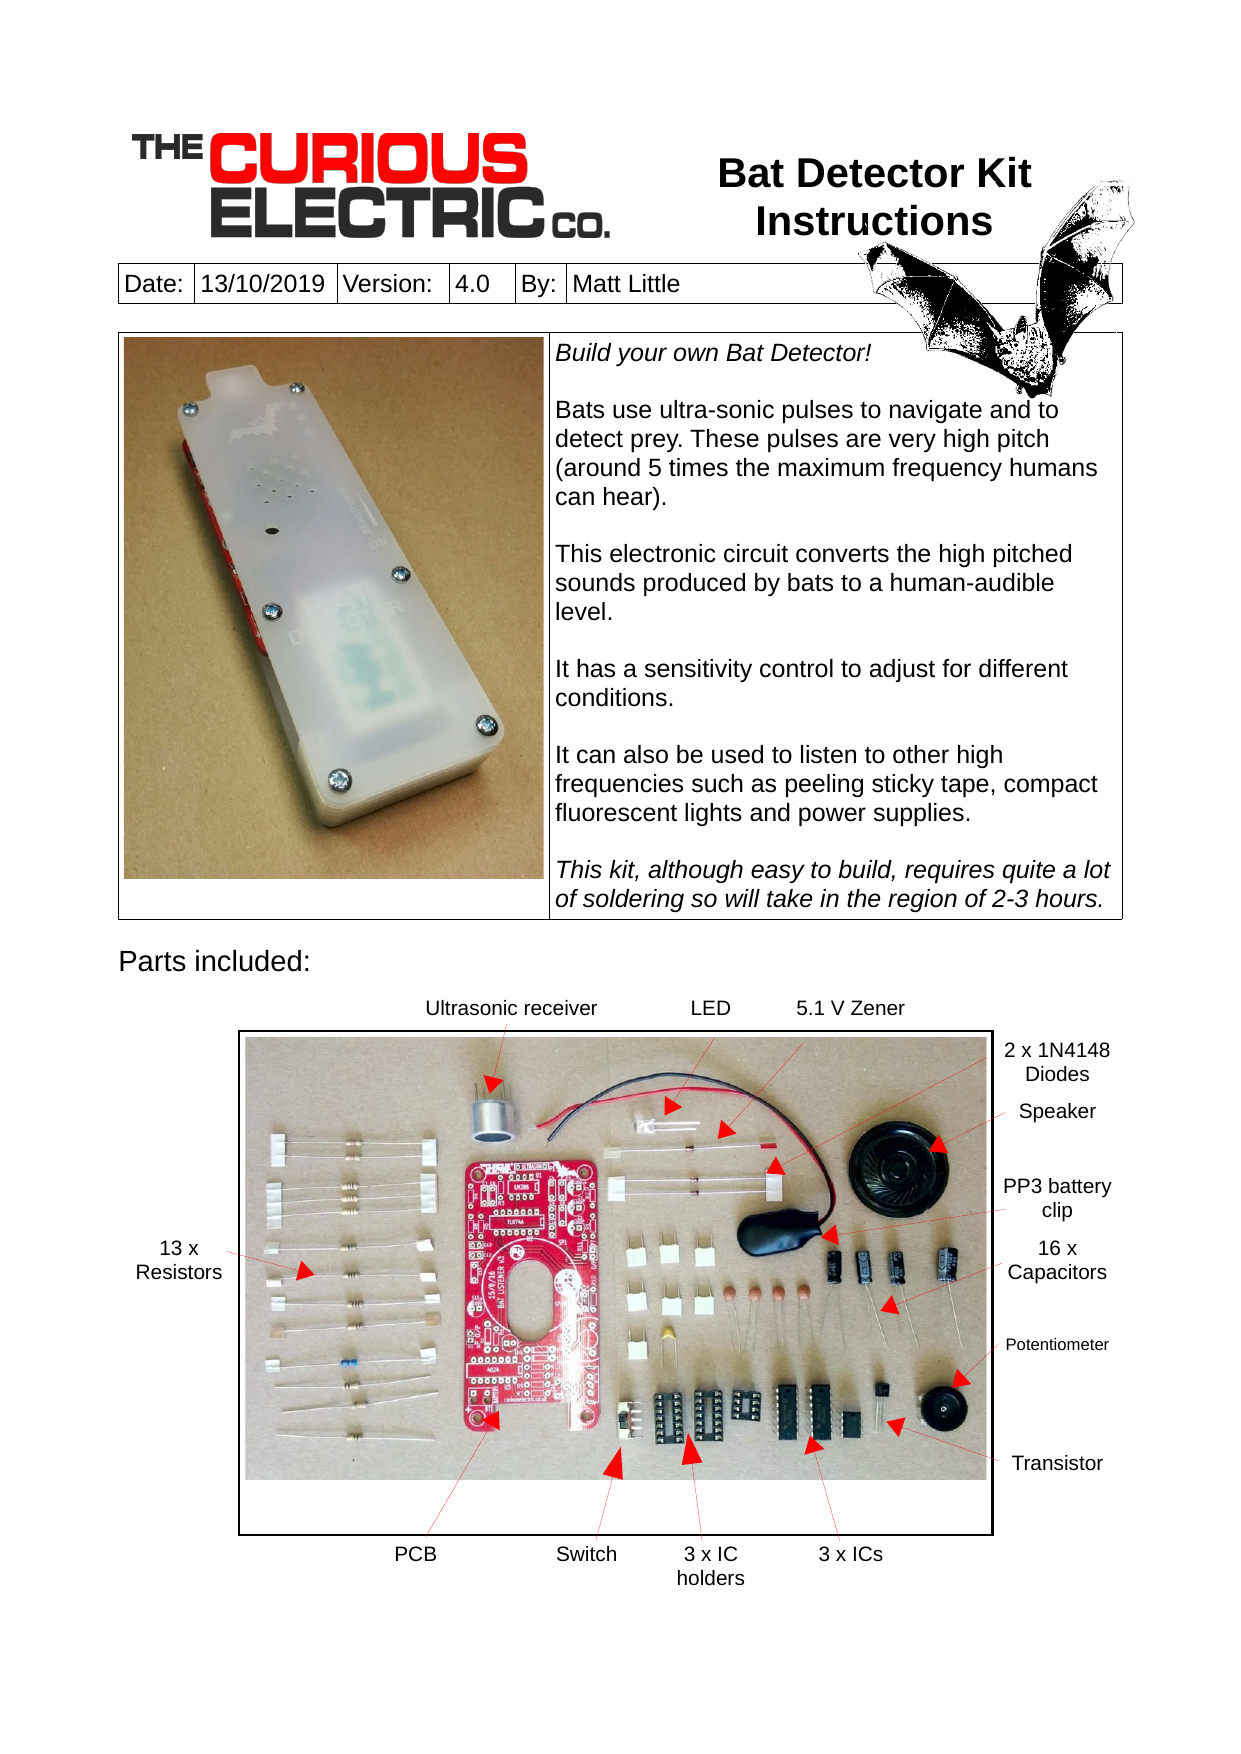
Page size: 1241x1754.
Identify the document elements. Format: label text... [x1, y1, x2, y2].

table_header Build your own Bat Detector! Bats use ultra-sonic pulses to navigate and to detect prey. These pulses are very high pitch (around 5 times the maximum frequency humans can hear). This electronic circuit converts the high pitched sounds produced by bats to a human-audible level. It has a sensitivity control to adjust for different conditions. It can also be used to listen to other high frequencies such as peeling sticky tape, compact fluorescent lights and power supplies. This kit, although easy to build, requires quite a lot of soldering so will take in the region of 2-3 hours. [550, 399, 1122, 919]
table_cell Speaker [994, 1091, 1122, 1129]
table_cell 3 x IC holders [641, 1536, 780, 1596]
table_cell [987, 1268, 991, 1353]
table_cell [987, 1212, 991, 1268]
table_header Matt Little [567, 264, 857, 303]
table_header [118, 990, 239, 1030]
table_cell [118, 1534, 239, 1596]
table_header Ultrasonic receiver [382, 990, 641, 1030]
table_cell [823, 1458, 991, 1534]
subtitle Parts included: [118, 944, 1122, 977]
table_cell PP3 battery clip [994, 1166, 1122, 1228]
table_header Bat Detector Kit Instructions [626, 118, 1123, 263]
table_cell Potentiometer [994, 1327, 1122, 1364]
table_cell [118, 1166, 238, 1228]
table_header [921, 990, 992, 1030]
table_header [239, 990, 299, 1030]
table_cell [921, 1536, 992, 1596]
table_header 13/10/2019 [195, 264, 337, 303]
table_cell 16 x Capacitors [994, 1228, 1122, 1289]
table_cell [598, 1480, 700, 1534]
table_cell 13 x Resistors [118, 1228, 238, 1327]
table_header Version: [338, 264, 449, 303]
picture [245, 1037, 987, 1480]
table_cell [994, 1364, 1122, 1405]
table_cell 2 x 1N4148 Diodes [994, 1030, 1122, 1091]
table_cell Switch [532, 1536, 641, 1596]
table_cell [118, 1480, 238, 1534]
table_header [119, 333, 549, 919]
table_header [993, 990, 1122, 1030]
picture [857, 179, 1136, 399]
table_header [118, 118, 626, 263]
table_cell [993, 1534, 1122, 1596]
table_header 4.0 [450, 264, 515, 303]
table_cell [994, 1129, 1122, 1166]
table_cell [994, 1289, 1122, 1327]
table_cell [240, 1032, 504, 1255]
table_header [299, 990, 382, 1030]
table_cell [994, 1480, 1122, 1534]
table_cell 3 x ICs [780, 1536, 921, 1596]
table_cell [118, 1443, 238, 1480]
picture [132, 133, 610, 238]
table_cell [504, 1032, 991, 1121]
table_cell [695, 1480, 837, 1534]
table_header Date: [119, 264, 194, 303]
picture [123, 337, 544, 879]
table_cell [118, 1327, 238, 1364]
table_header By: [516, 264, 566, 303]
table_header Build your own Bat Detector! Bats use ultra-sonic pulses to navigate and to detect prey. These pulses are very high pitch (around 5 times the maximum frequency humans can hear). This electronic circuit converts the high pitched sounds produced by bats to a human-audible level. It has a sensitivity control to adjust for different conditions. It can also be used to listen to other high frequencies such as peeling sticky tape, compact fluorescent lights and power supplies. This kit, although easy to build, requires quite a lot of soldering so will take in the region of 2-3 hours. [550, 333, 857, 398]
table_header 5.1 V Zener [780, 990, 921, 1030]
table_cell Transistor [994, 1443, 1122, 1480]
table_cell [118, 1364, 238, 1443]
table_cell [429, 1480, 611, 1534]
table_cell [239, 1536, 299, 1596]
table_cell [240, 1256, 458, 1534]
table_header LED [641, 990, 780, 1030]
table_cell PCB [299, 1536, 532, 1596]
table_cell [118, 1030, 238, 1166]
table_cell [987, 1353, 991, 1457]
table_cell [994, 1405, 1122, 1443]
table_cell [987, 1121, 991, 1211]
